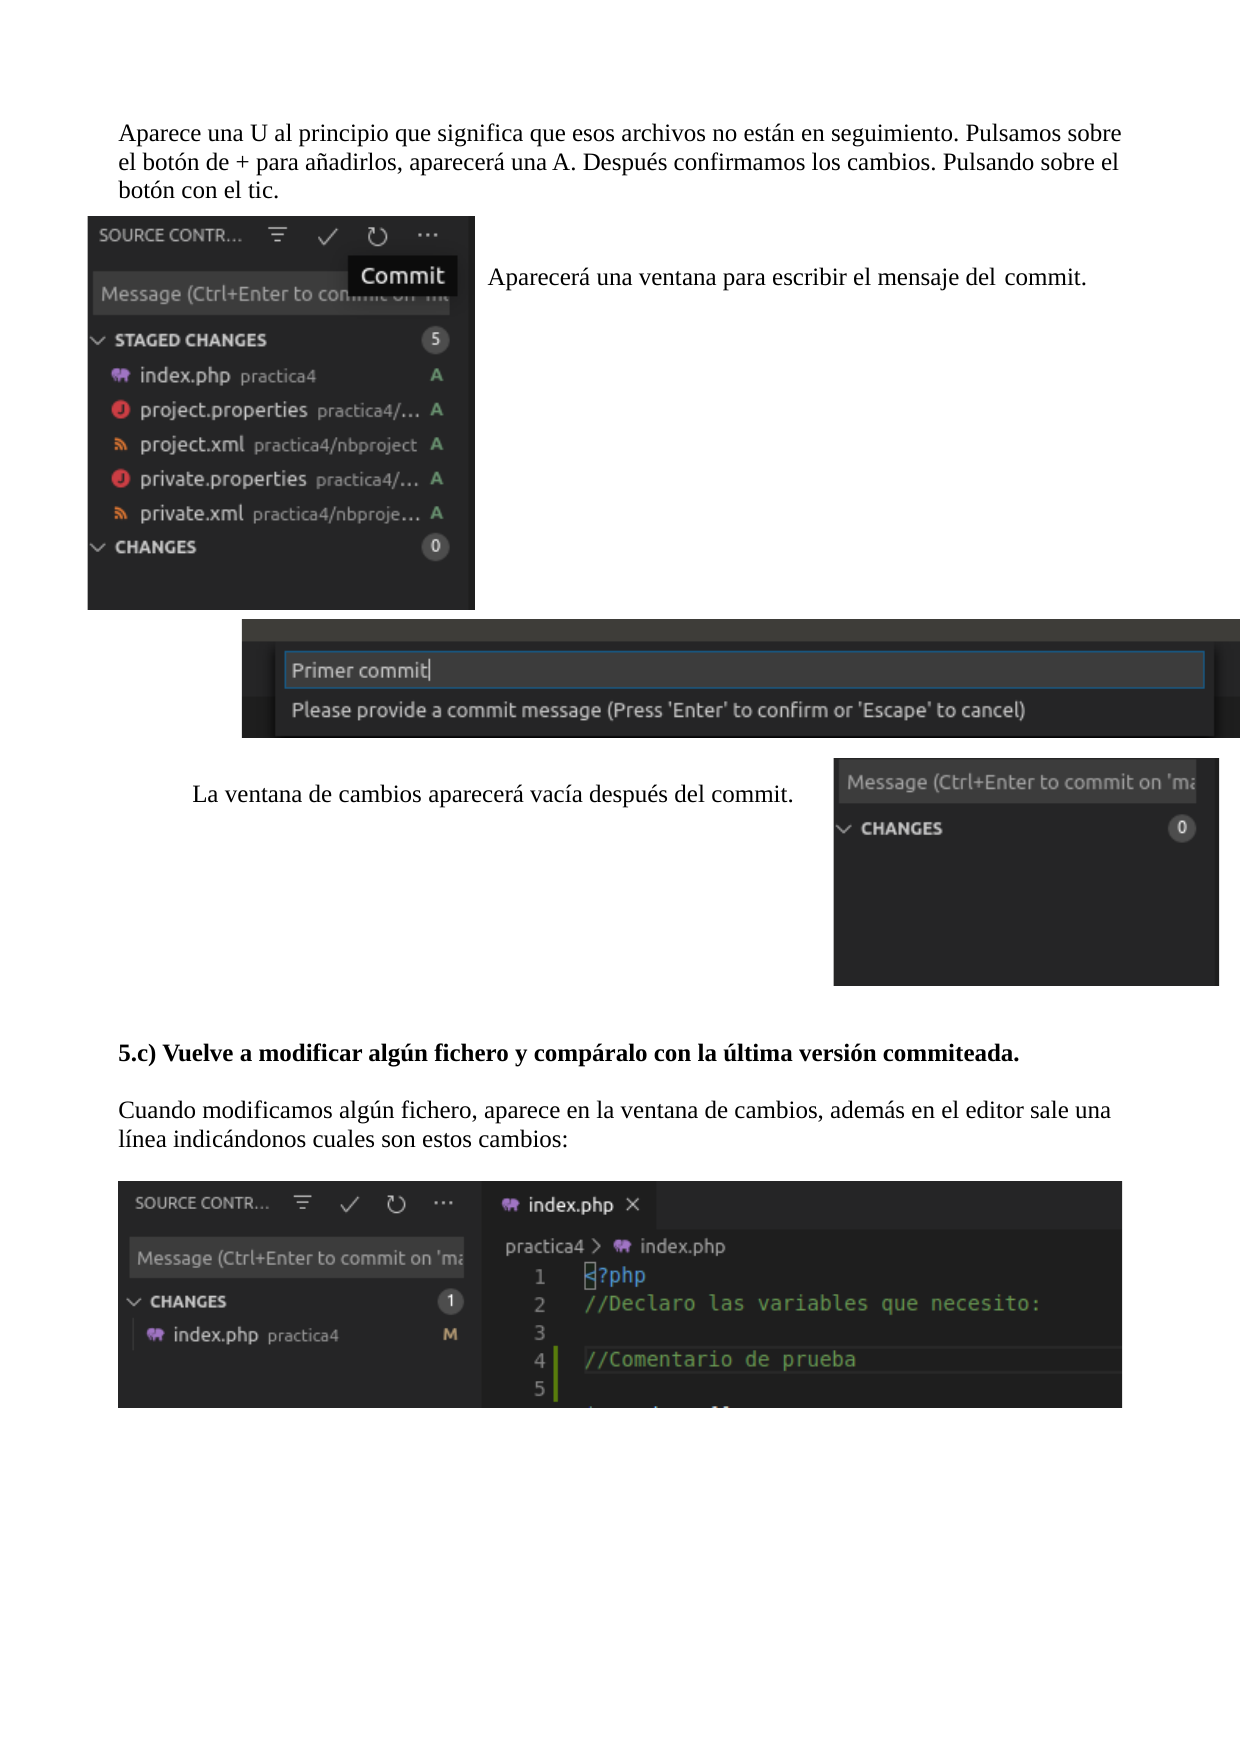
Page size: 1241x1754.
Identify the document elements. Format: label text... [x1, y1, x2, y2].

picture [833, 758, 1220, 986]
text 5.c) Vuelve a modificar algún fichero y compáralo con la última versión commiteada. [118, 1038, 1122, 1067]
picture [241, 619, 1240, 738]
text Aparece una U al principio que significa que esos archivos no están en seguimiento. Pulsamos sobre el botón de + para añadirlos, aparecerá una A. Después confirmamos los cambios. Pulsando sobre el botón con el tic. [118, 118, 1122, 204]
text Aparecerá una ventana para escribir el mensaje del commit. [475, 262, 1122, 291]
text Cuando modificamos algún fichero, aparece en la ventana de cambios, además en el editor sale una línea indicándonos cuales son estos cambios: [118, 1096, 1122, 1153]
text La ventana de cambios aparecerá vacía después del commit. [118, 779, 833, 808]
picture [87, 216, 475, 610]
picture [118, 1181, 1123, 1408]
